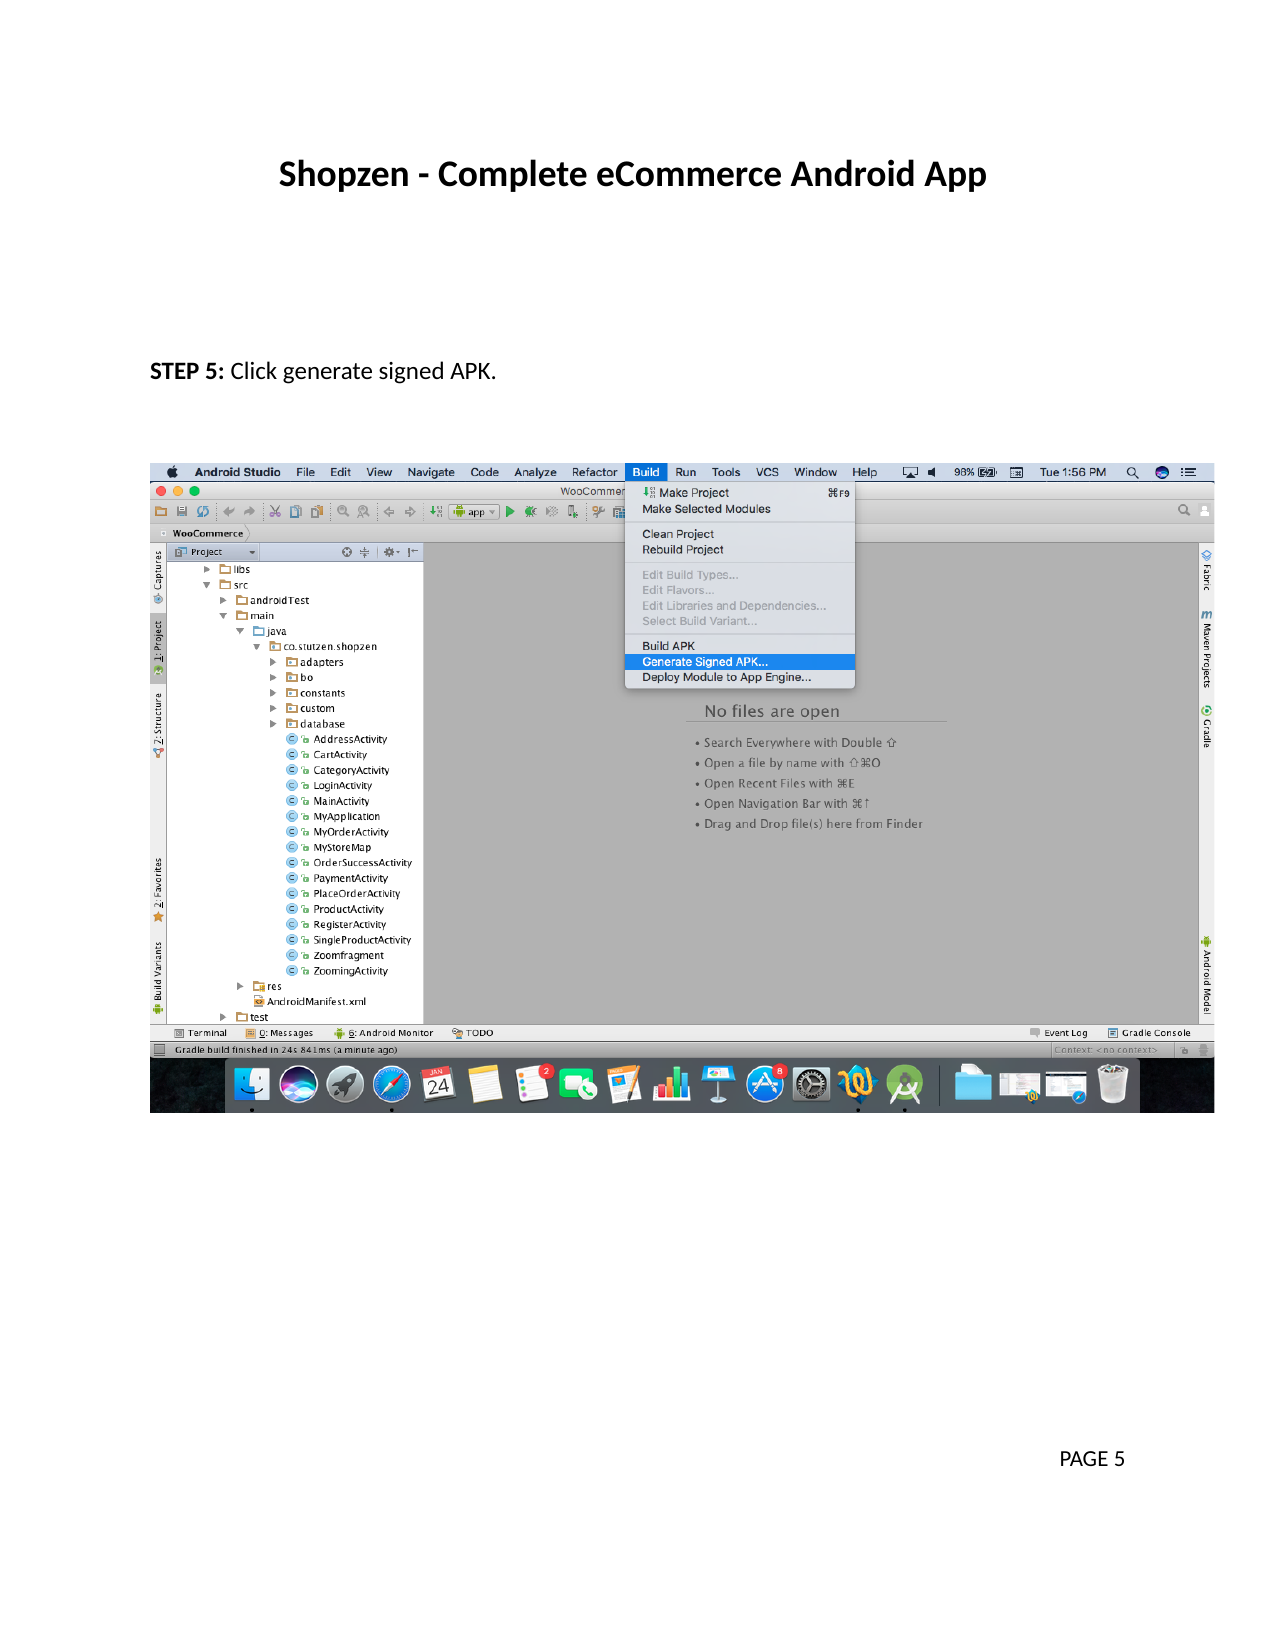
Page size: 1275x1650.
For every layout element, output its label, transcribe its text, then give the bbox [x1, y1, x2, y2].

picture [150, 463, 1215, 1113]
text STEP 5: Click generate signed APK. [150, 355, 1125, 385]
